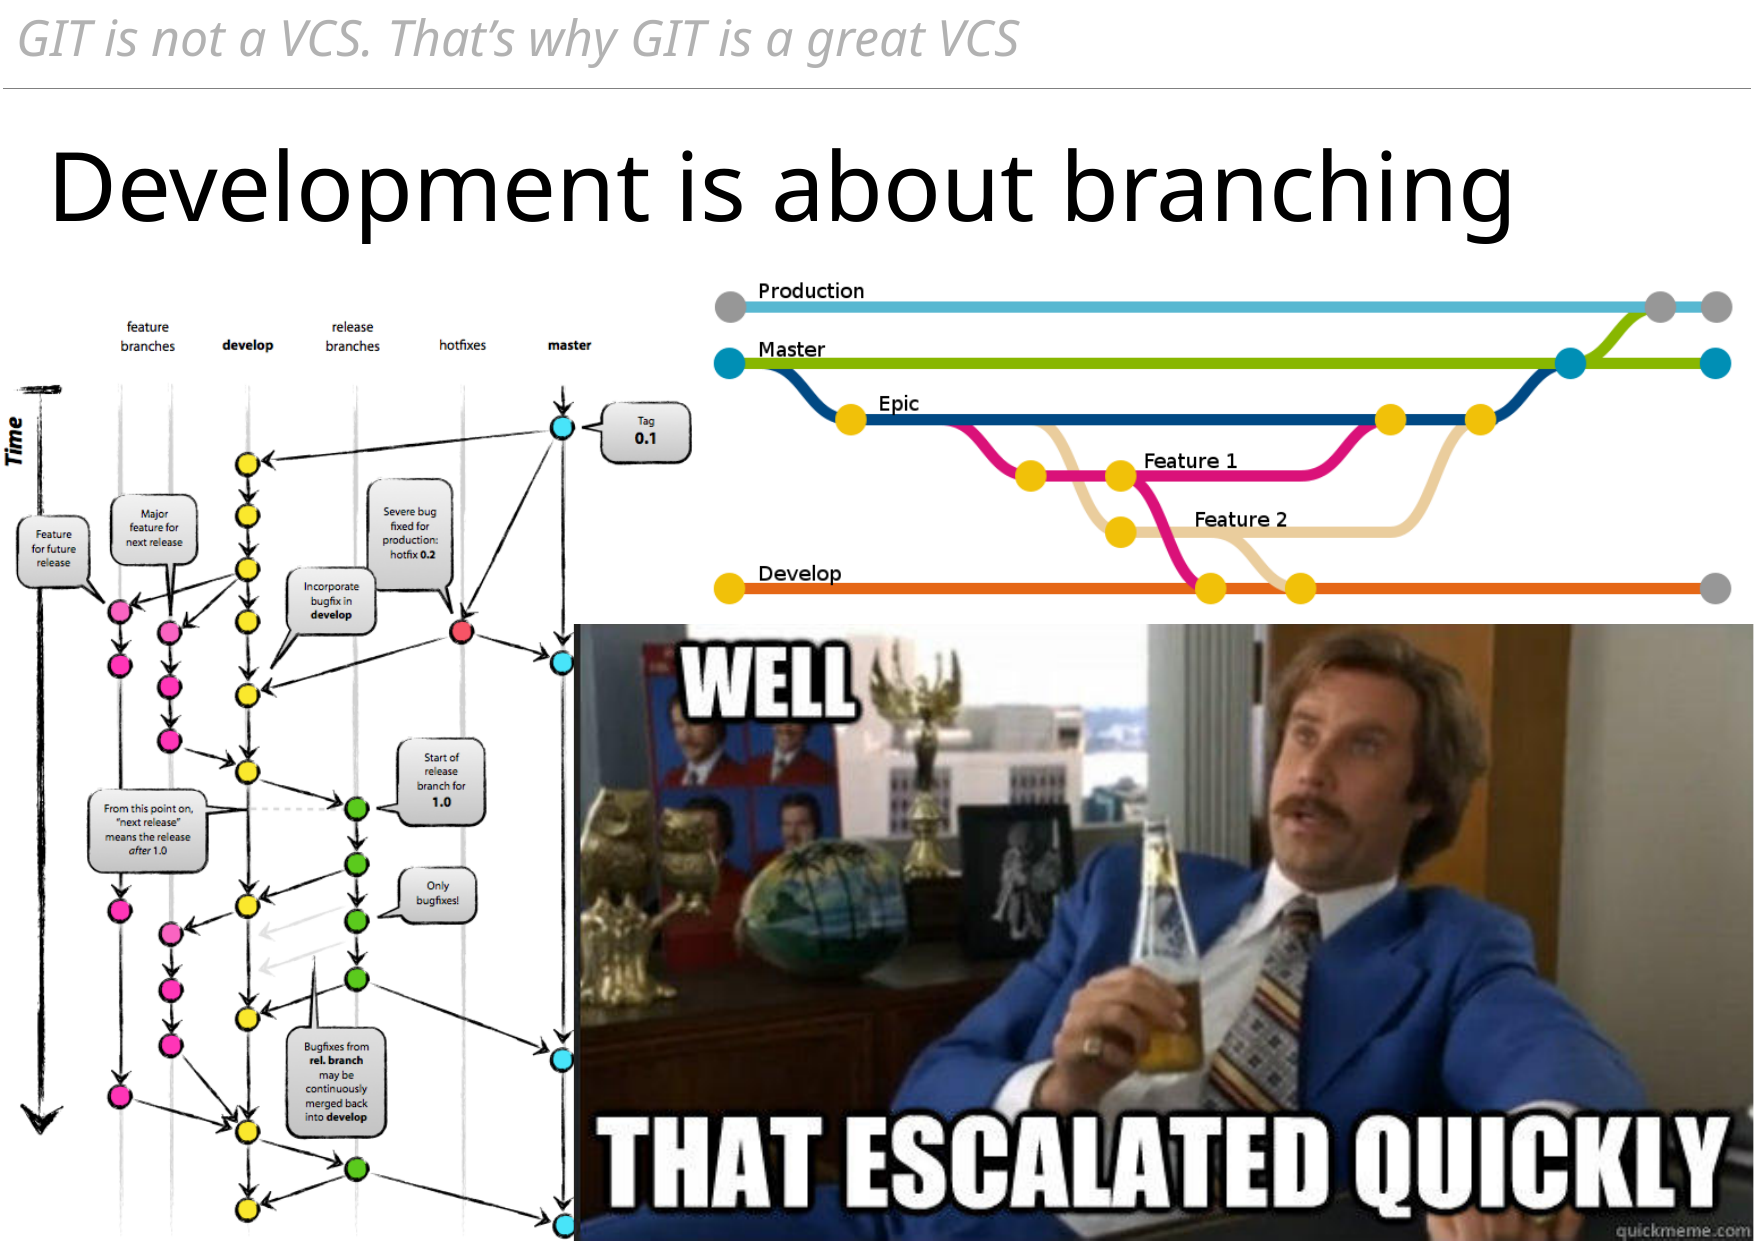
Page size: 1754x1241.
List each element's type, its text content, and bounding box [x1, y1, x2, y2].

text Development is about branching [3, 118, 1751, 249]
picture [0, 270, 1754, 1241]
